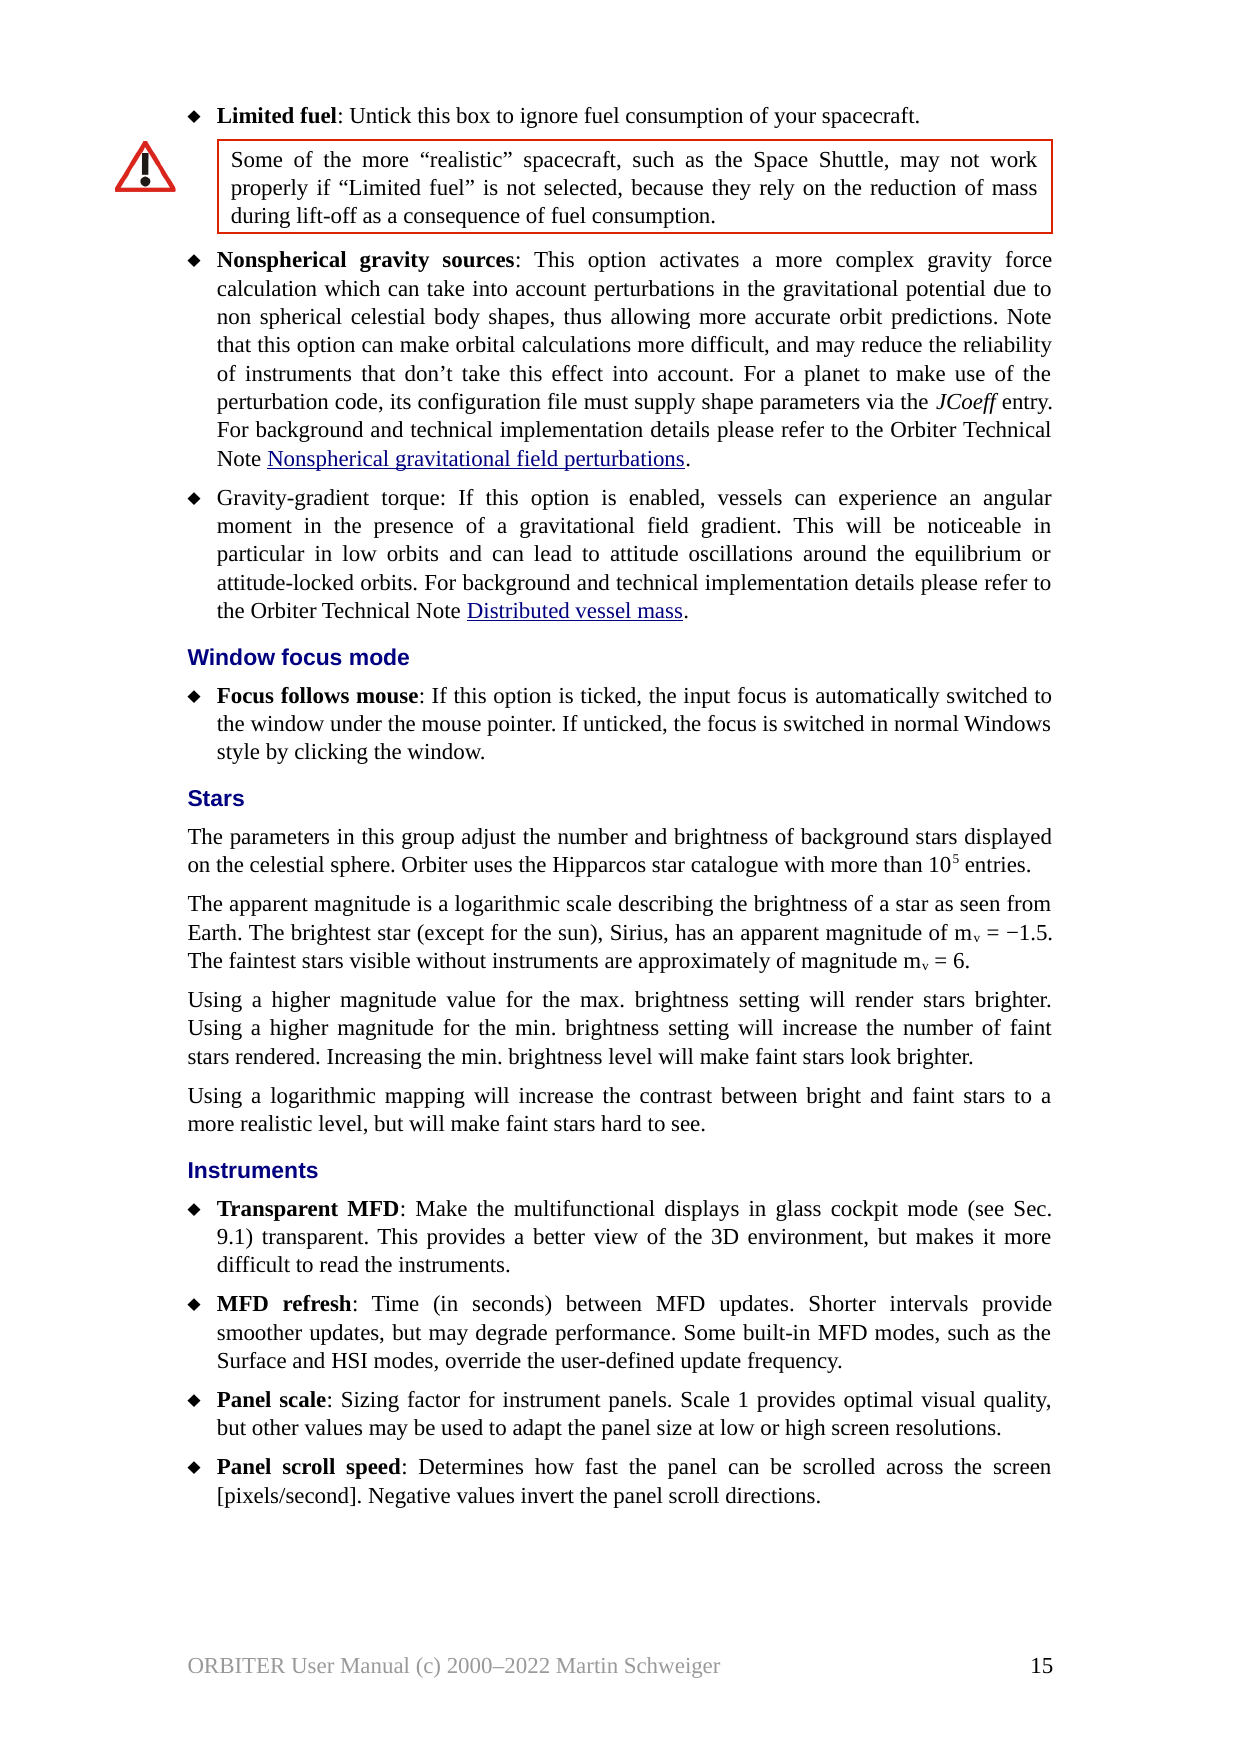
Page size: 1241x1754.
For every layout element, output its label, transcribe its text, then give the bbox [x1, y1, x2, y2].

text The apparent magnitude is a logarithmic scale describing the brightness of a star as seen from Earth. The brightest star (except for the sun), Sirius, has an apparent magnitude of mv = −1.5. The faintest stars visible without instruments are approximately of magnitude mv = 6. [187, 889, 1053, 974]
list Panel scroll speed: Determines how fast the panel can be scrolled across the screen [pixels/second]. Negative values invert the panel scroll directions. [187, 1452, 1053, 1509]
subtitle Instruments [187, 1157, 1053, 1183]
picture [115, 141, 176, 192]
list Panel scale: Sizing factor for instrument panels. Scale 1 provides optimal visual quality, but other values may be used to adapt the panel size at low or high screen resolutions. [187, 1385, 1053, 1441]
subtitle Stars [187, 785, 1053, 811]
list Transparent MFD: Make the multifunctional displays in glass cockpit mode (see Sec. 9.1) transparent. This provides a better view of the 3D environment, but makes it more difficult to read the instruments. [187, 1193, 1053, 1278]
list MFD refresh: Time (in seconds) between MFD updates. Shorter intervals provide smoother updates, but may degrade performance. Some built-in MFD modes, such as the Surface and HSI modes, override the user-defined update frequency. [187, 1289, 1053, 1374]
text Using a logarithmic mapping will increase the contrast between bright and faint stars to a more realistic level, but will make faint stars hard to see. [187, 1080, 1053, 1137]
text Using a higher magnitude value for the max. brightness setting will render stars brighter. Using a higher magnitude for the min. brightness setting will increase the number of faint stars rendered. Increasing the min. brightness level will make faint stars look brighter. [187, 985, 1053, 1070]
list Nonspherical gravity sources: This option activates a more complex gravity force calculation which can take into account perturbations in the gravitational potential due to non spherical celestial body shapes, thus allowing more accurate orbit predictions. Note that this option can make orbital calculations more difficult, and may reduce the reliability of instruments that don’t take this effect into account. For a planet to make use of the perturbation code, its configuration file must supply shape parameters via the JCoeff entry. For background and technical implementation details please refer to the Orbiter Technical Note Nonspherical gravitational field perturbations. [187, 245, 1053, 472]
list Gravity-gradient torque: If this option is enabled, vessels can experience an angular moment in the presence of a gravitational field gradient. This will be noticeable in particular in low orbits and can lead to attitude oscillations around the equilibrium or attitude-locked orbits. For background and technical implementation details please refer to the Orbiter Technical Note Distributed vessel mass. [187, 482, 1053, 624]
text The parameters in this group adjust the number and brightness of background stars displayed on the celestial sphere. Orbiter uses the Hipparcos star catalogue with more than 105 entries. [187, 822, 1053, 878]
subtitle Window focus mode [187, 643, 1053, 670]
list Focus follows mouse: If this option is ticked, the input focus is automatically switched to the window under the mouse pointer. If unticked, the focus is switched in normal Windows style by clicking the window. [187, 680, 1053, 765]
list Limited fuel: Untick this box to ignore fuel consumption of your spacecraft. [187, 100, 1053, 129]
list Some of the more “realistic” spacecraft, such as the Space Shuttle, may not work properly if “Limited fuel” is not selected, because they rely on the reduction of mass during lift-off as a consequence of fuel consumption. [219, 141, 1051, 232]
